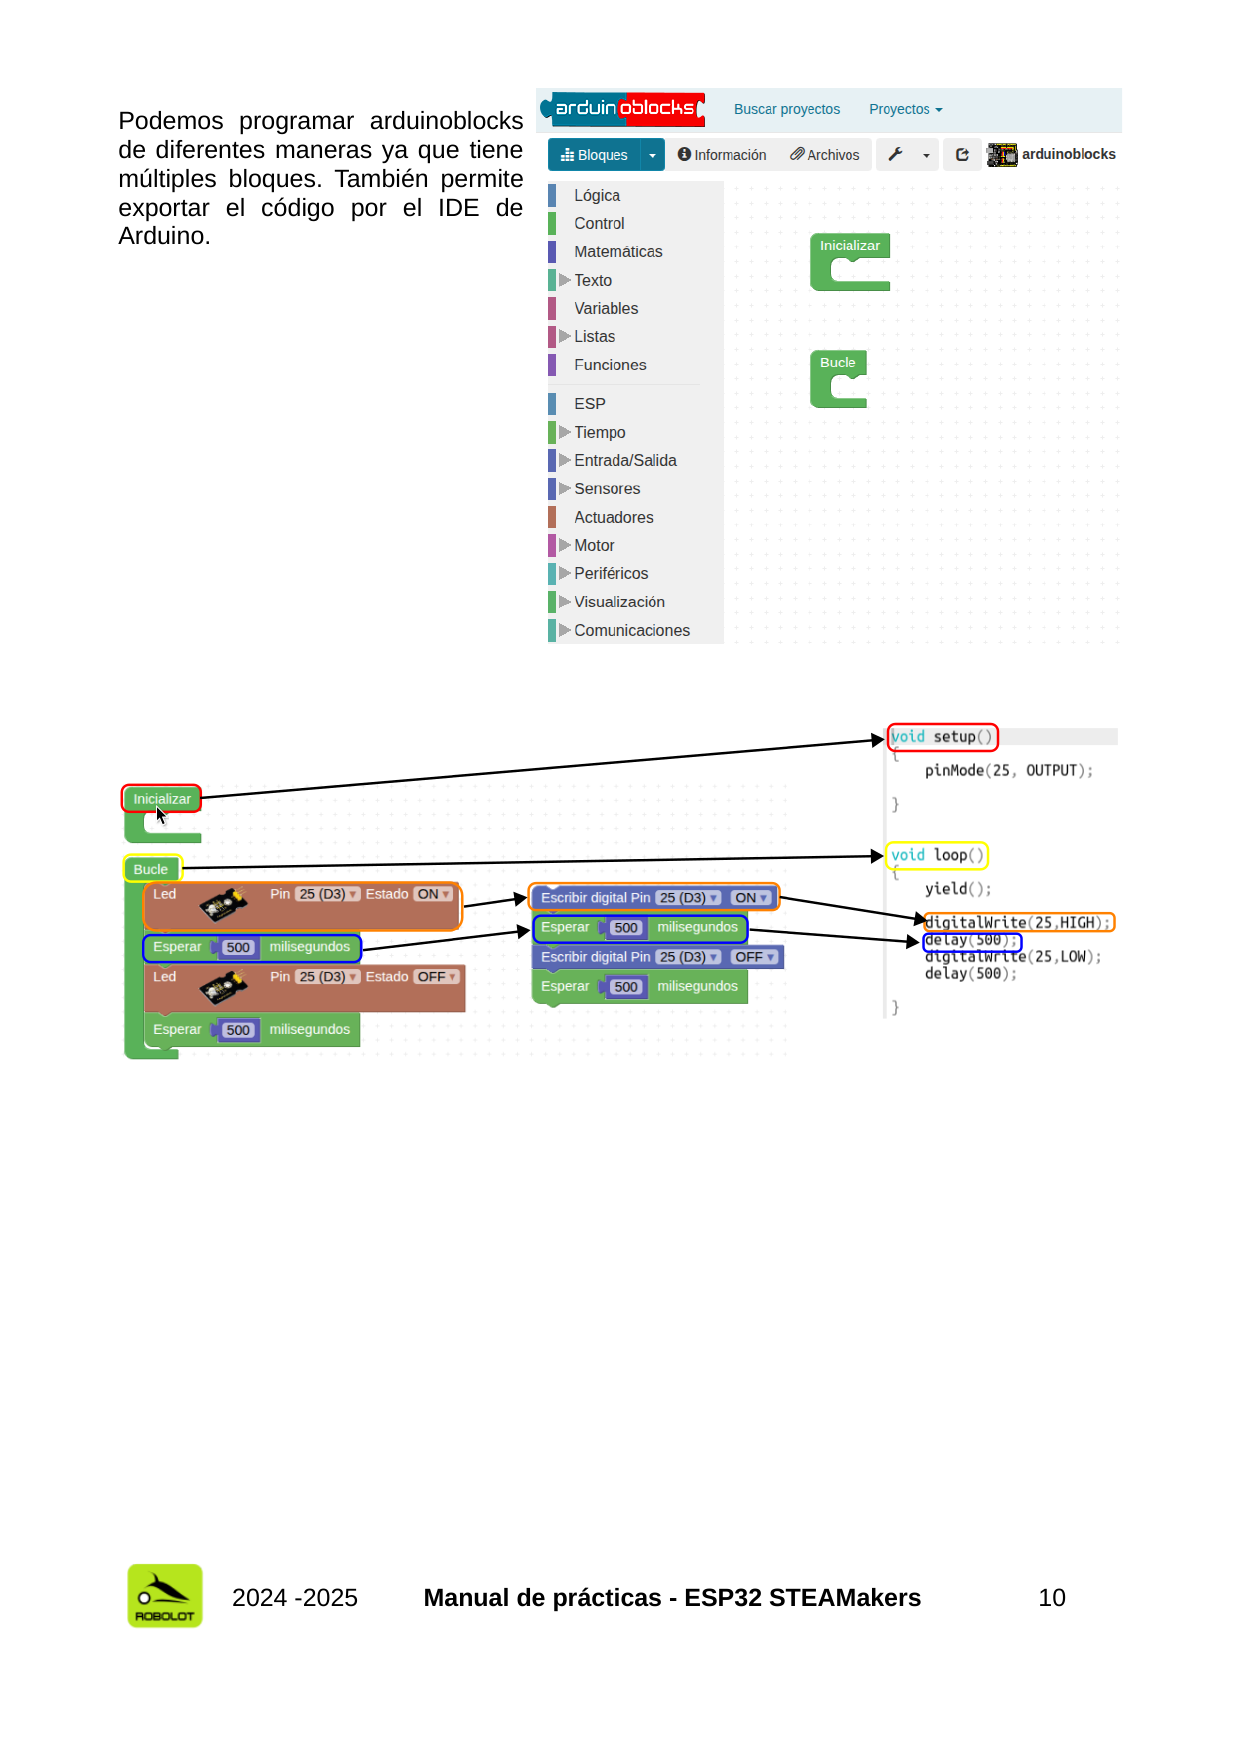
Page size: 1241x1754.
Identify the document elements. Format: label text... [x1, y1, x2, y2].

picture [118, 718, 1123, 1064]
picture [126, 1563, 205, 1631]
picture [536, 88, 1123, 644]
text Podemos programar arduinoblocks de diferentes maneras ya que tiene múltiples bloques. También permite exportar el código por el IDE de Arduino. [118, 106, 536, 250]
